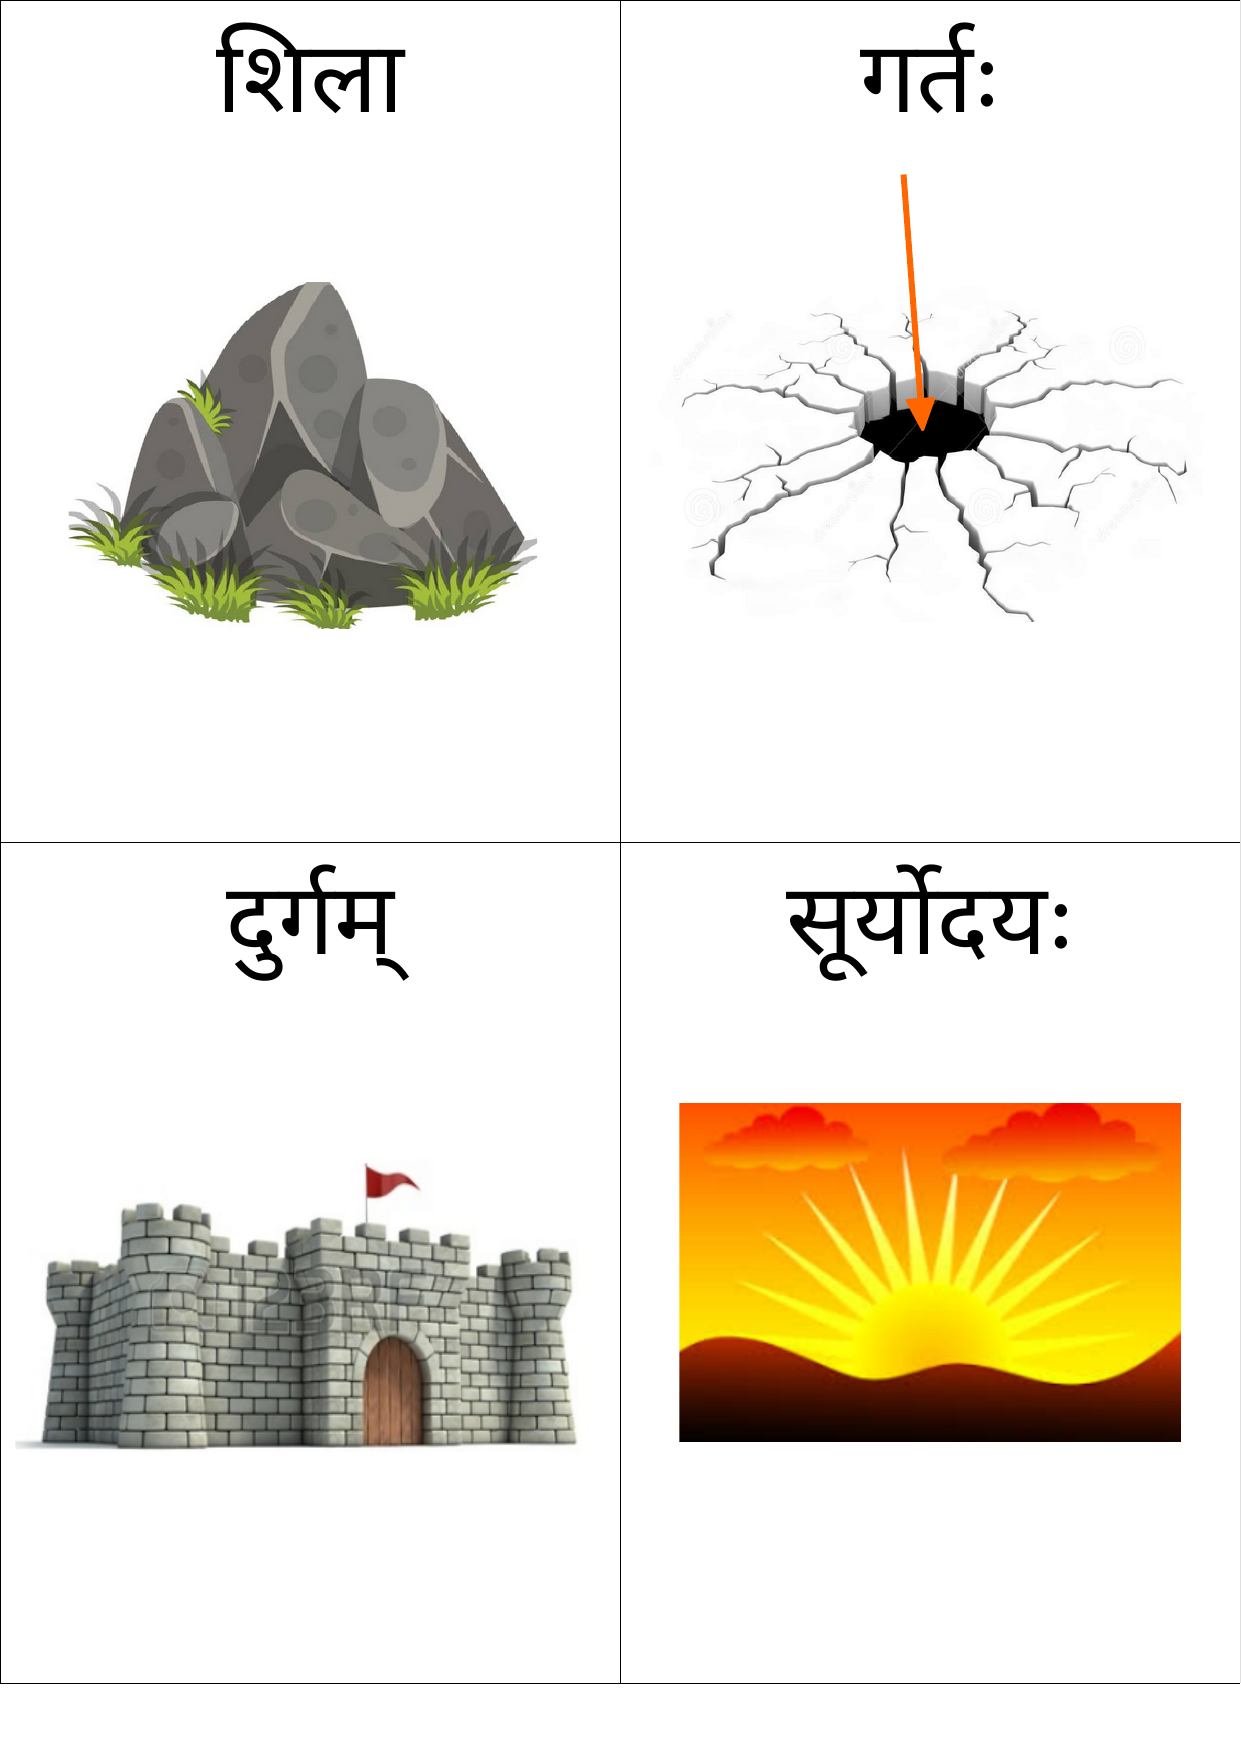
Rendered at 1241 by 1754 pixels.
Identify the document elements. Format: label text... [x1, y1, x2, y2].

picture [15, 1092, 602, 1501]
table_cell शिला [1, 1, 620, 842]
picture [68, 282, 538, 629]
table_cell दुर्गम् [1, 843, 620, 1683]
picture [679, 1103, 1181, 1442]
picture [643, 255, 1226, 622]
table_cell गर्तः [621, 1, 1240, 842]
table_cell सूर्योदयः [621, 843, 1240, 1683]
